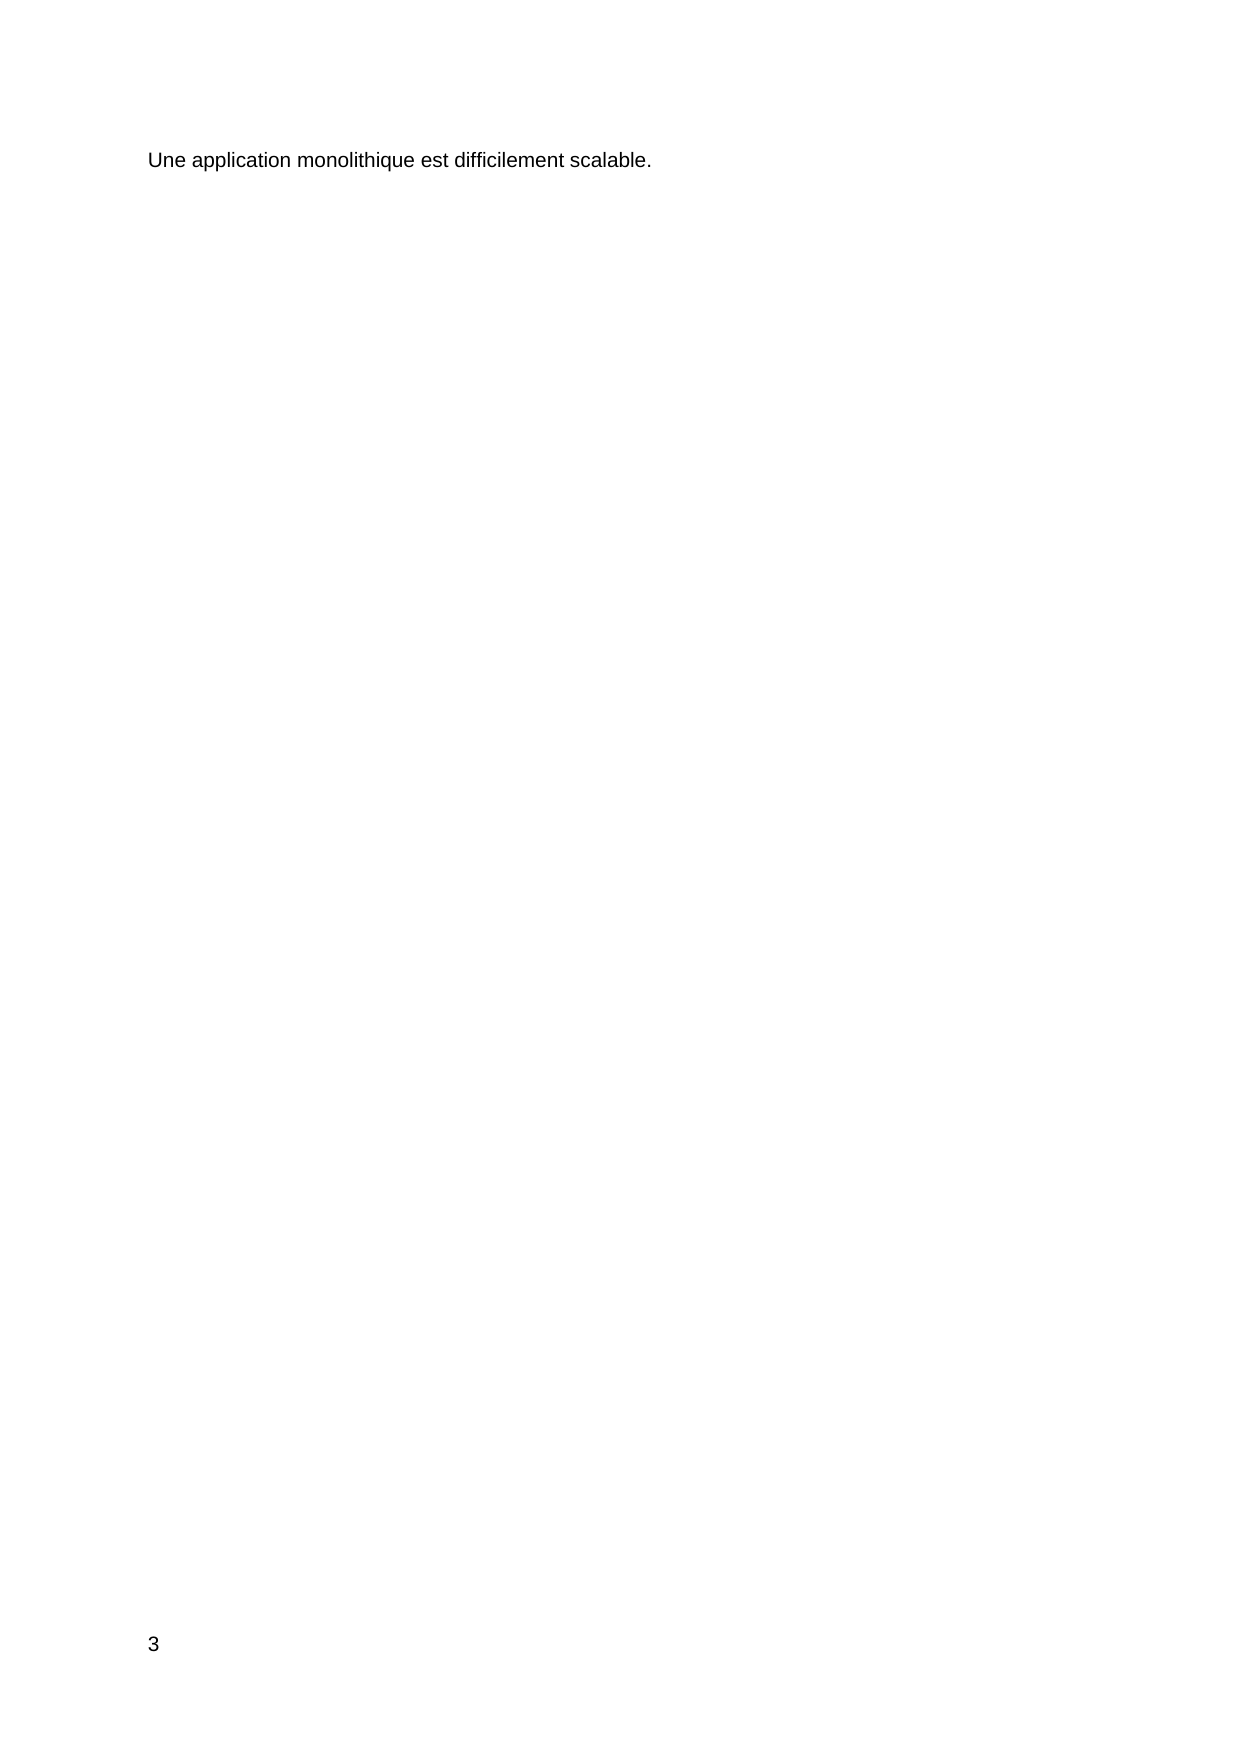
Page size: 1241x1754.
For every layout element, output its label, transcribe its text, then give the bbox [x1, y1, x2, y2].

text Une application monolithique est difficilement scalable. [148, 148, 1093, 172]
